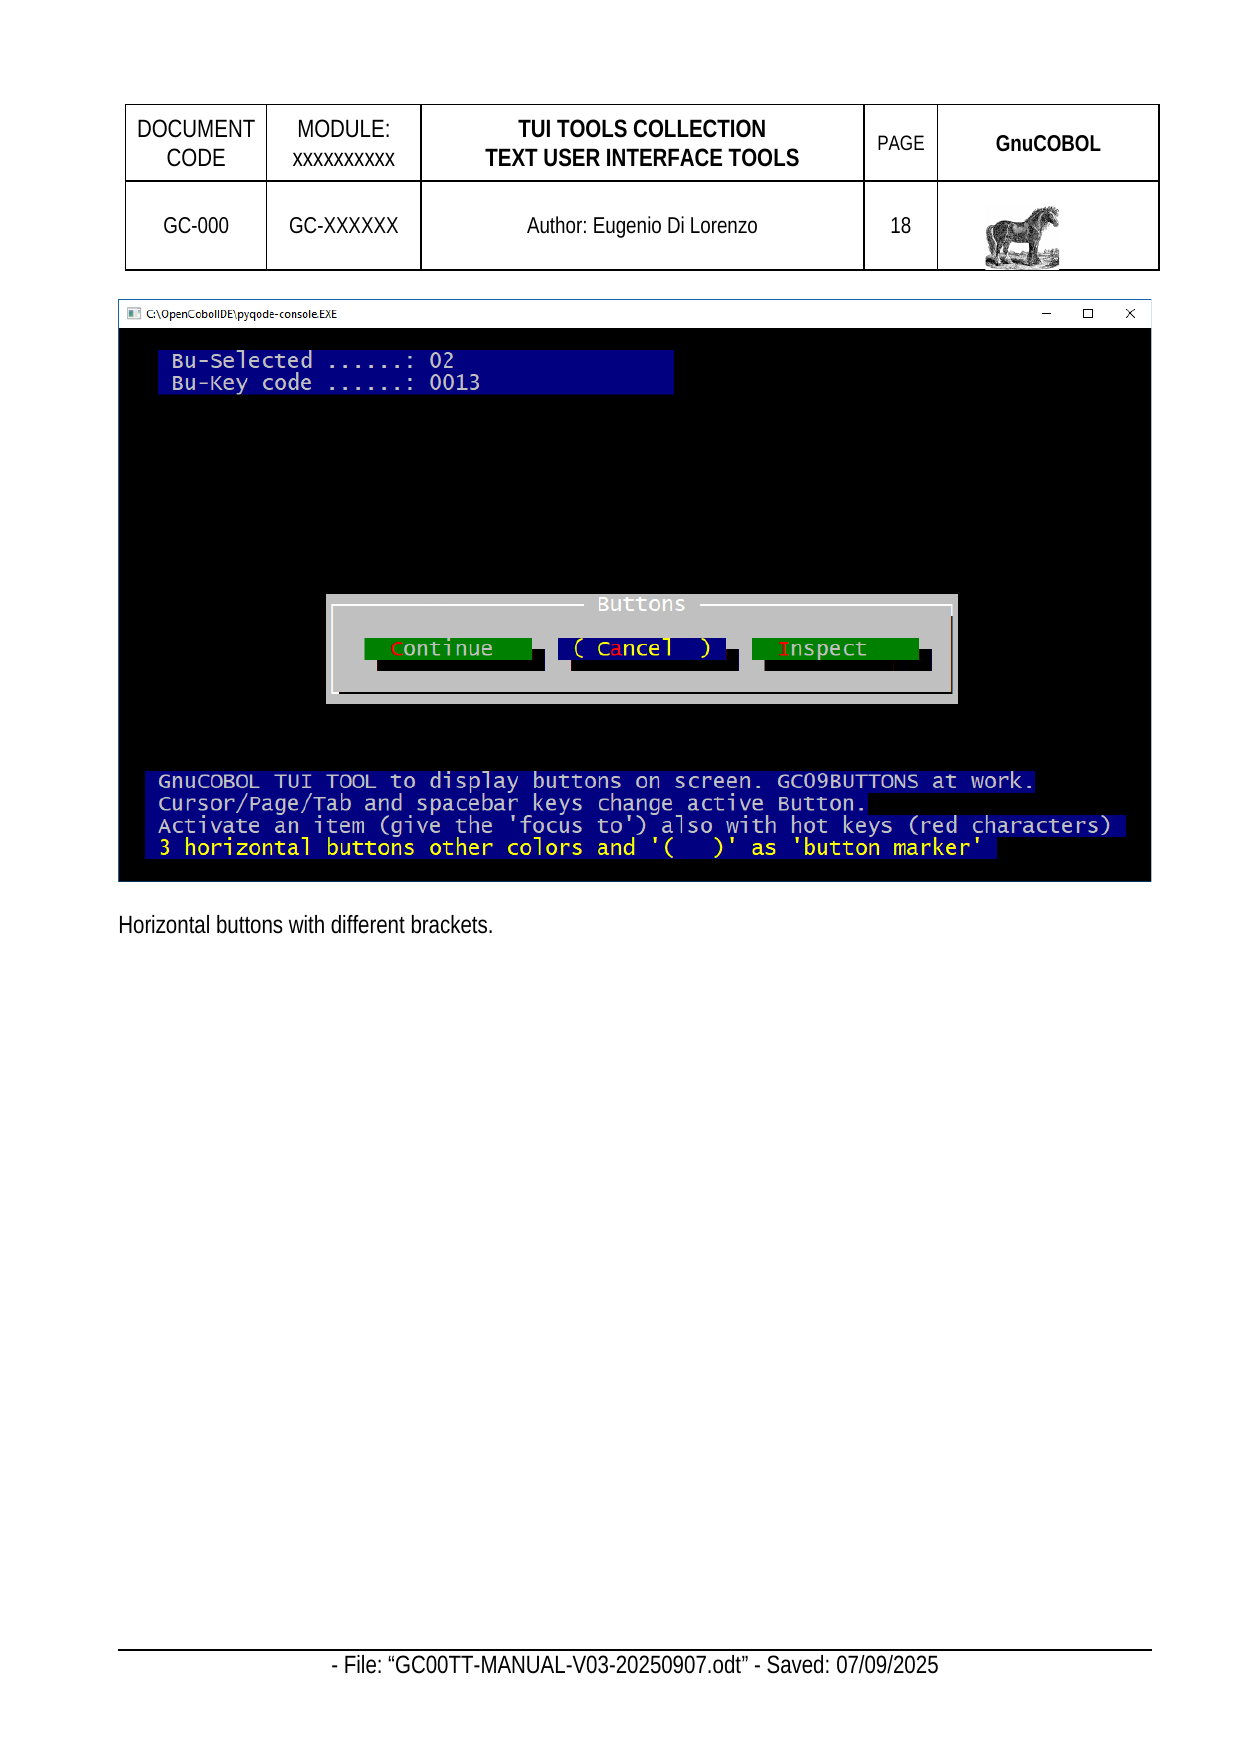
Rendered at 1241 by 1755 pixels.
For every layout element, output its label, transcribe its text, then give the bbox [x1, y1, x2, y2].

text Horizontal buttons with different brackets. [118, 910, 1152, 939]
